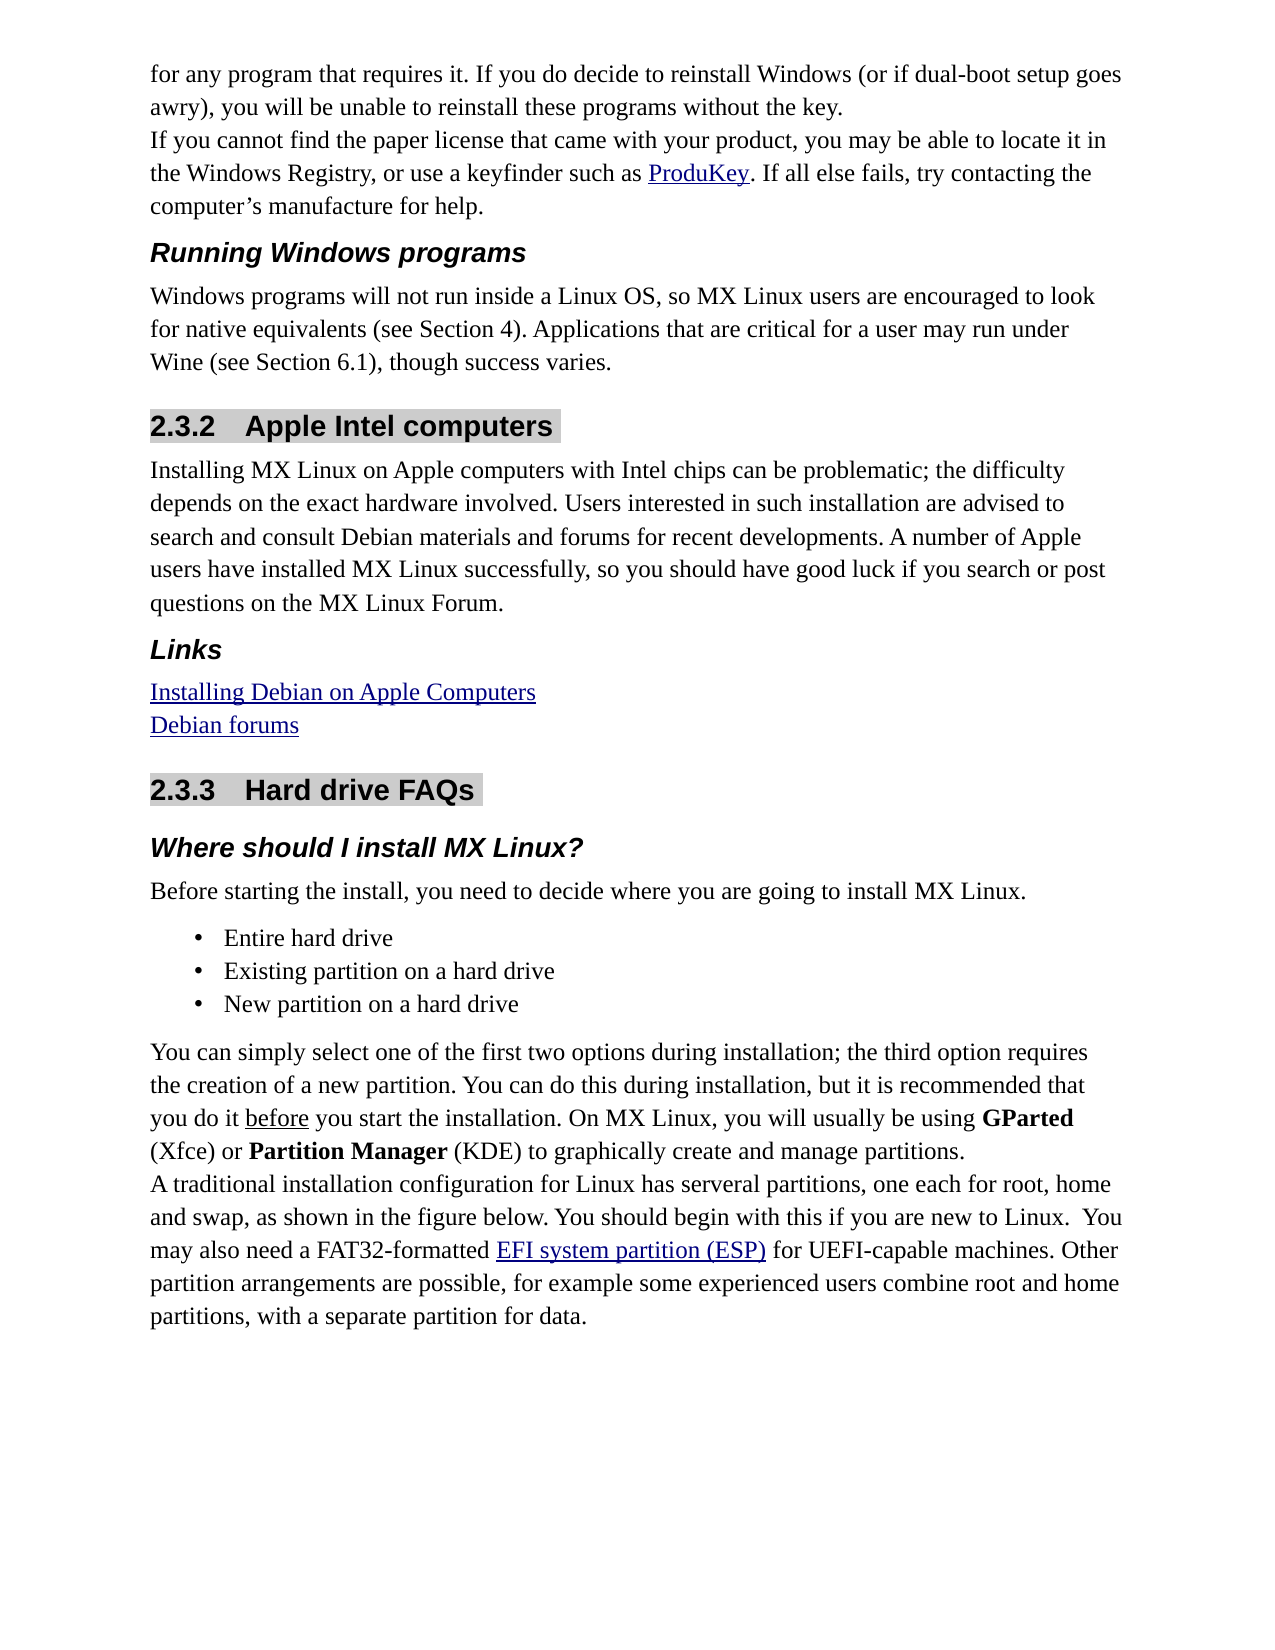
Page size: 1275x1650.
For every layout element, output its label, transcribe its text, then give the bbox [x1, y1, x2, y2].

text Installing MX Linux on Apple computers with Intel chips can be problematic; the difficulty depends on the exact hardware involved. Users interested in such installation are advised to search and consult Debian materials and forums for recent developments. A number of Apple users have installed MX Linux successfully, so you should have good luck if you search or post questions on the MX Linux Forum. [150, 456, 1125, 616]
subtitle Where should I install MX Linux? [150, 831, 1125, 863]
list Existing partition on a hard drive [194, 956, 1125, 985]
subtitle Running Windows programs [150, 237, 1125, 268]
text A traditional installation configuration for Linux has serveral partitions, one each for root, home and swap, as shown in the figure below. You should begin with this if you are new to Linux. You may also need a FAT32-formatted EFI system partition (ESP) for UEFI-capable machines. Other partition arrangements are possible, for example some experienced users combine root and home partitions, with a separate partition for data. [150, 1169, 1125, 1330]
list New partition on a hard drive [194, 989, 1125, 1018]
subtitle 2.3.3 Hard drive FAQs [483, 773, 1125, 806]
subtitle 2.3.2 Apple Intel computers [561, 409, 1125, 443]
text Windows programs will not run inside a Linux OS, so MX Linux users are encouraged to look for native equivalents (see Section 4). Applications that are critical for a user may run under Wine (see Section 6.1), though success varies. [150, 281, 1125, 376]
list Entire hard drive [194, 923, 1125, 952]
text If you cannot find the paper license that came with your product, you may be able to locate it in the Windows Registry, or use a keyfinder such as ProduKey. If all else fails, try contacting the computer’s manufacture for help. [150, 125, 1125, 220]
subtitle Links [150, 633, 1125, 665]
text for any program that requires it. If you do decide to reinstall Windows (or if dual-boot setup goes awry), you will be unable to reinstall these programs without the key. [150, 59, 1125, 121]
text Before starting the install, you need to decide where you are going to install MX Linux. [150, 876, 1125, 904]
text You can simply select one of the first two options during installation; the third option requires the creation of a new partition. You can do this during installation, but it is recommended that you do it before you start the installation. On MX Linux, you will usually be using GParted (Xfce) or Partition Manager (KDE) to graphically create and manage partitions. [150, 1037, 1125, 1165]
text Installing Debian on Apple Computers [150, 677, 1125, 706]
text Debian forums [150, 711, 1125, 739]
